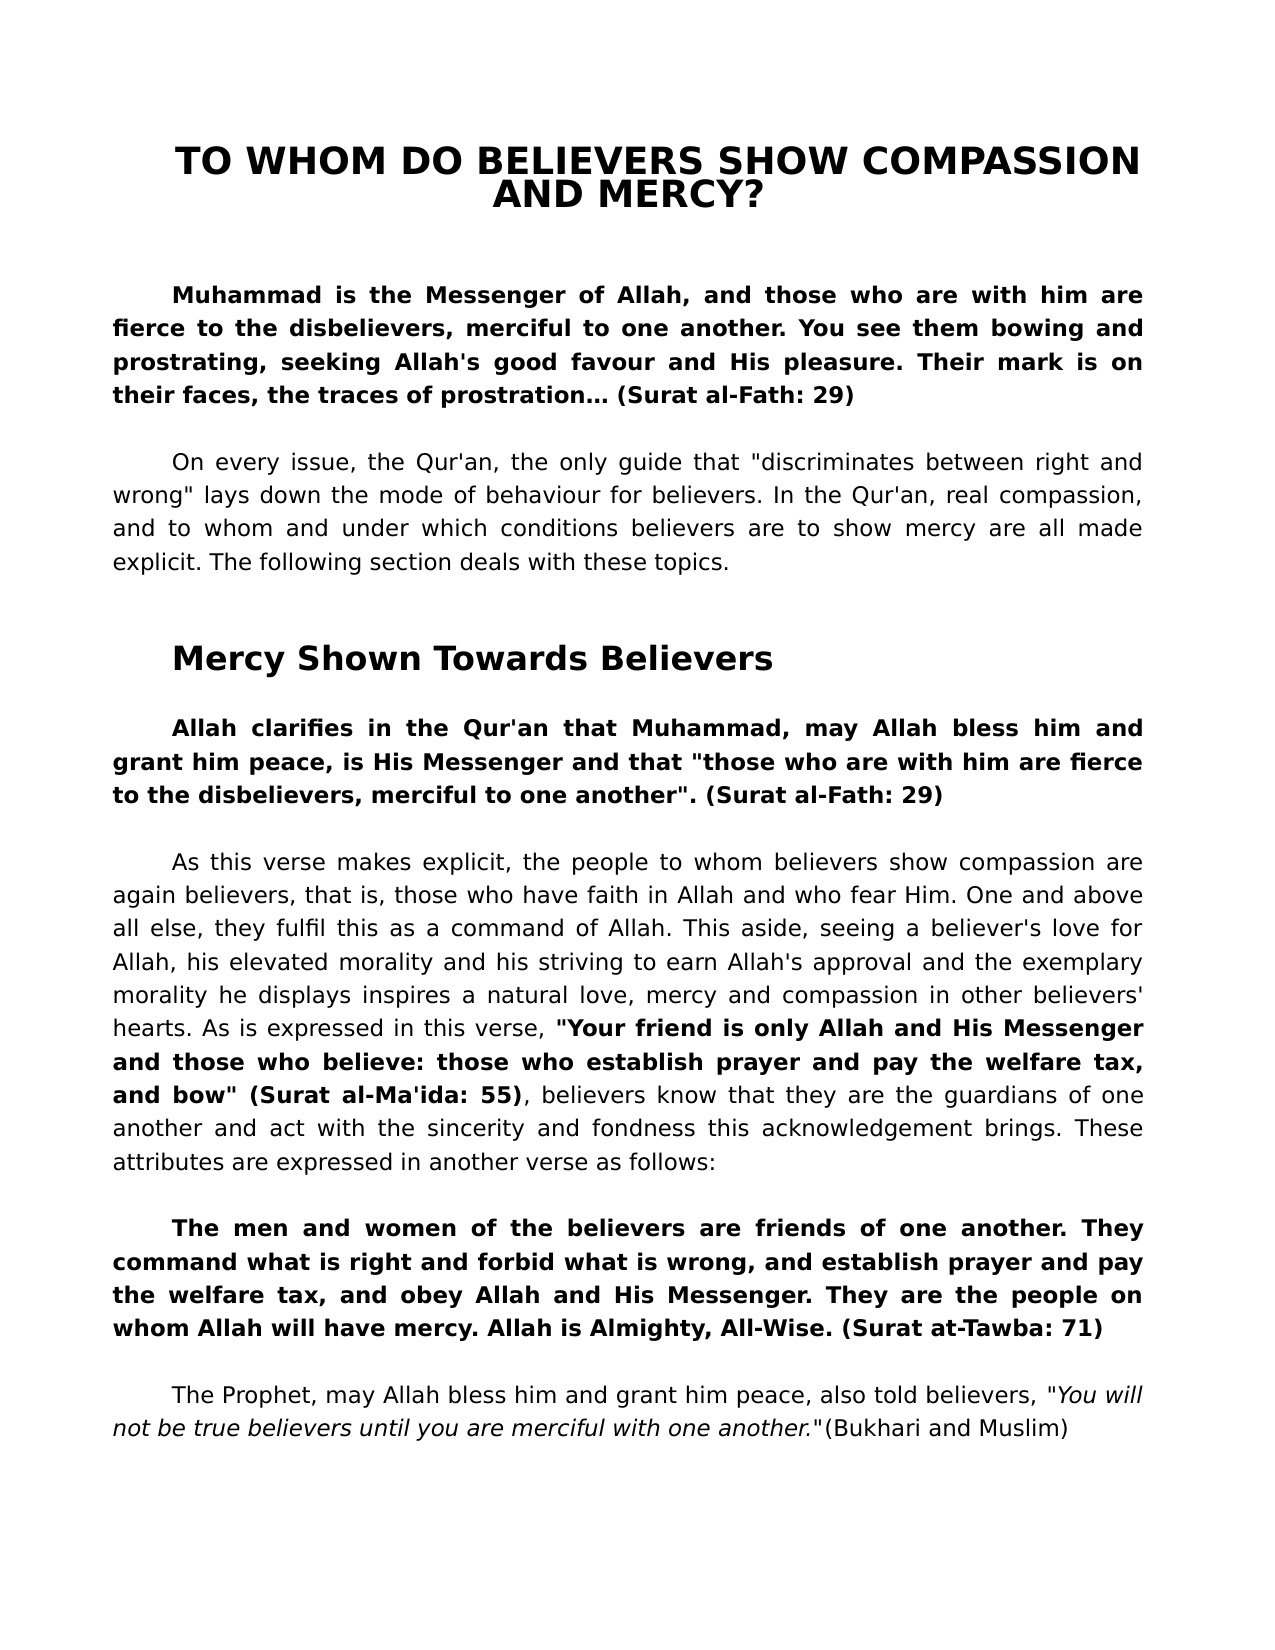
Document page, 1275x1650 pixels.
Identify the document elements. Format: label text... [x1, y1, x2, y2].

text The Prophet, may Allah bless him and grant him peace, also told believers, "You will not be true believers until you are merciful with one another."(Bukhari and Muslim) [112, 1377, 1145, 1443]
text Muhammad is the Messenger of Allah, and those who are with him are fierce to the disbelievers, merciful to one another. You see them bowing and prostrating, seeking Allah's good favour and His pleasure. Their mark is on their faces, the traces of prostration… (Surat al-Fath: 29) [112, 277, 1145, 410]
text On every issue, the Qur'an, the only guide that "discriminates between right and wrong" lays down the mode of behaviour for believers. In the Qur'an, real compassion, and to whom and under which conditions believers are to show mercy are all made explicit. The following section deals with these topics. [112, 443, 1145, 577]
text The men and women of the believers are friends of one another. They command what is right and forbid what is wrong, and establish prayer and pay the welfare tax, and obey Allah and His Messenger. They are the people on whom Allah will have mercy. Allah is Almighty, All-Wise. (Surat at-Tawba: 71) [112, 1210, 1145, 1343]
text Mercy Shown Towards Believers [112, 643, 1145, 677]
text Allah clarifies in the Qur'an that Muhammad, may Allah bless him and grant him peace, is His Messenger and that "those who are with him are fierce to the disbelievers, merciful to one another". (Surat al-Fath: 29) [112, 710, 1145, 810]
text As this verse makes explicit, the people to whom believers show compassion are again believers, that is, those who have faith in Allah and who fear Him. One and above all else, they fulfil this as a command of Allah. This aside, seeing a believer's love for Allah, his elevated morality and his striving to earn Allah's approval and the exemplary morality he displays inspires a natural love, mercy and compassion in other believers' hearts. As is expressed in this verse, "Your friend is only Allah and His Messenger and those who believe: those who establish prayer and pay the welfare tax, and bow" (Surat al-Ma'ida: 55), believers know that they are the guardians of one another and act with the sincerity and fondness this acknowledgement brings. These attributes are expressed in another verse as follows: [112, 843, 1145, 1177]
text TO WHOM DO BELIEVERS SHOW COMPASSION AND MERCY? [112, 148, 1145, 214]
